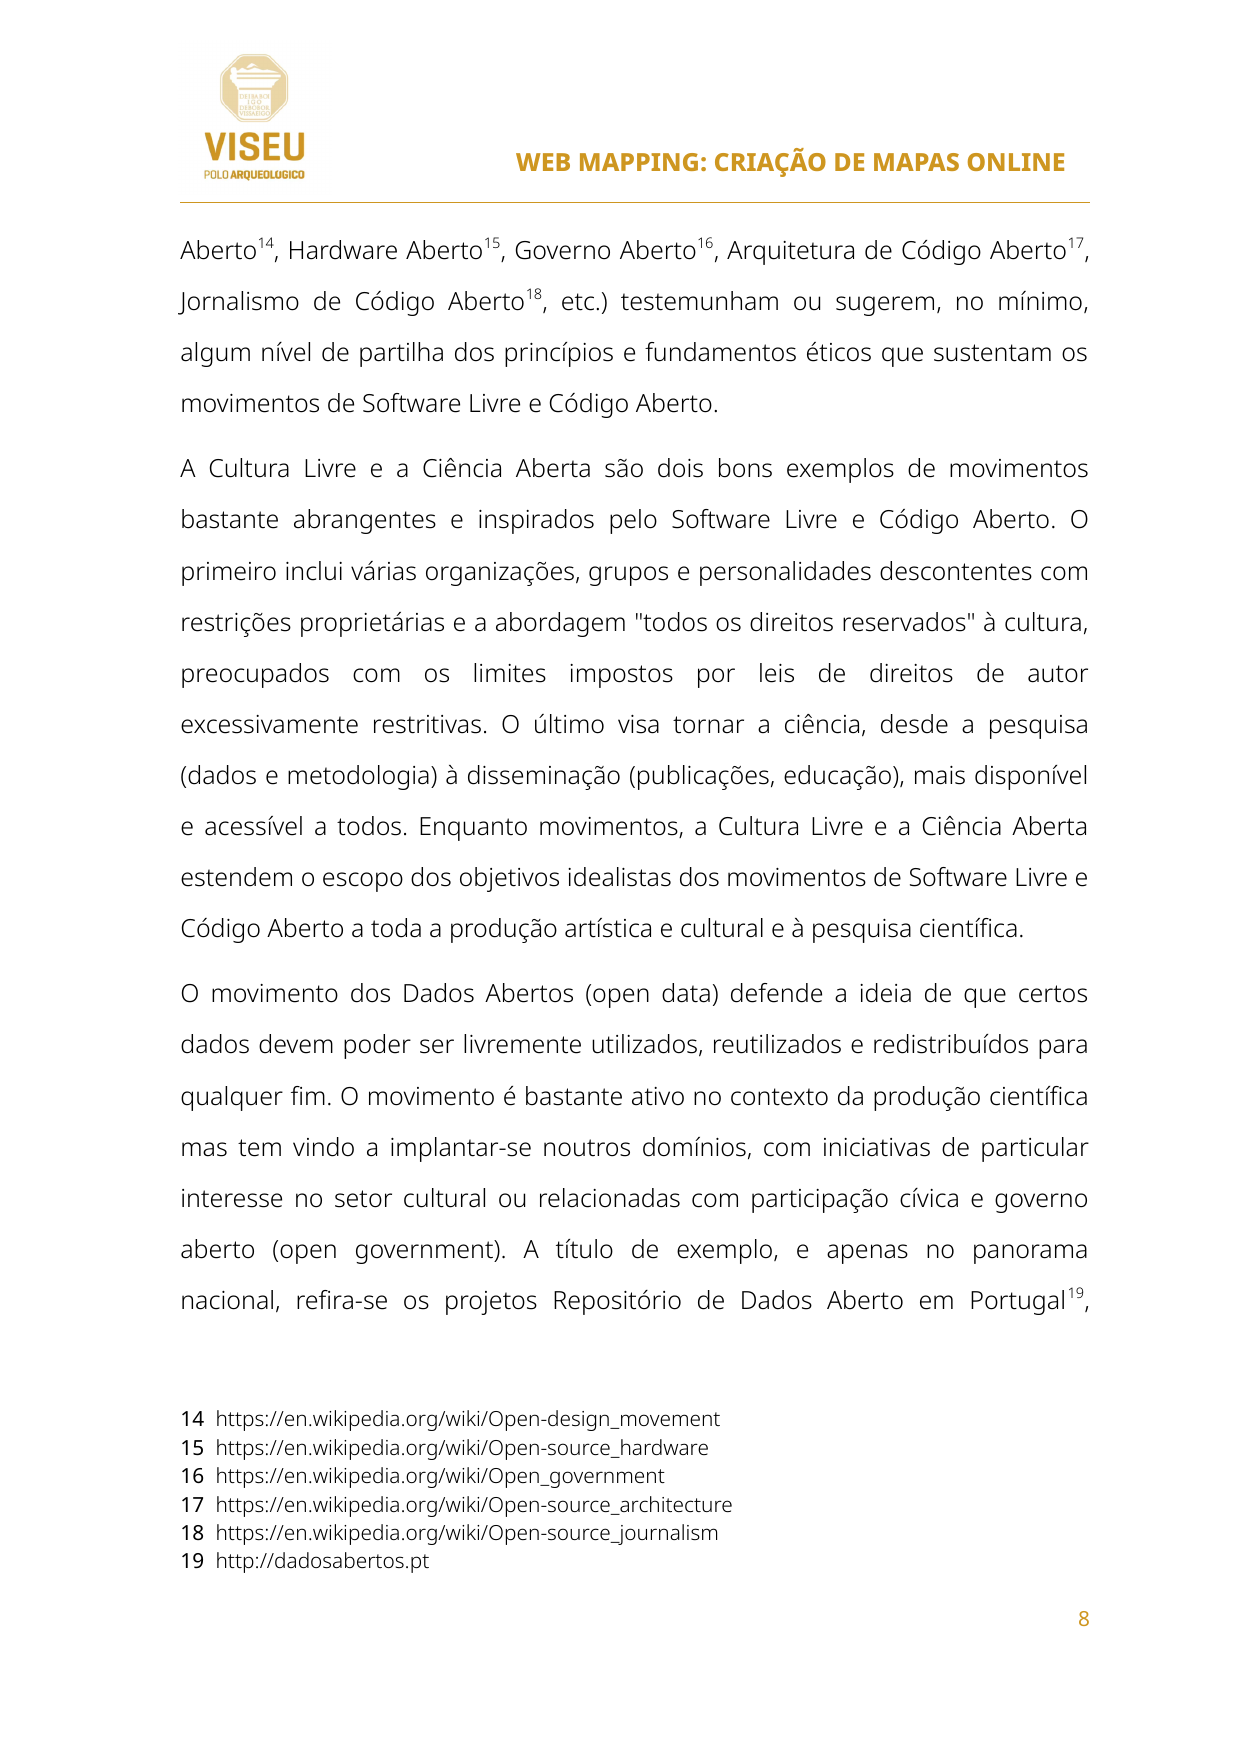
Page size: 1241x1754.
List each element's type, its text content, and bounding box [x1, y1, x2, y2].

text https://en.wikipedia.org/wiki/Open-source_hardware [180, 1433, 1090, 1461]
text http://dadosabertos.pt [180, 1547, 1090, 1575]
text https://en.wikipedia.org/wiki/Open-source_architecture [180, 1490, 1090, 1518]
text https://en.wikipedia.org/wiki/Open-design_movement [180, 1404, 1090, 1433]
text https://en.wikipedia.org/wiki/Open_government [180, 1461, 1090, 1490]
text O atual impacto social dos movimentos do Software Livre e de Código Aberto estende-se muito além dos limites do mundo das licenças e do desenvolvimento de software. A sua valorização da partilha e do bem comum baseados numa colaboração aberta e livre inspirou diversos movimentos e projetos em diferentes domínios. As designações cunhadas para nomear alguns desses projetos, movimentos ou abordagens (Ciência Aberta, Dados Abertos, Acesso Aberto, Conhecimento Aberto, Obras Culturais Livres, Cultura Livre, Conteúdo Livre, Educação Aberta, Recursos Educacionais Abertos, Design Aberto, Hardware Aberto, Governo Aberto, Arquitetura de Código Aberto, Jornalismo de Código Aberto, etc.) testemunham ou sugerem, no mínimo, algum nível de partilha dos princípios e fundamentos éticos que sustentam os movimentos de Software Livre e Código Aberto. [180, 232, 1090, 419]
text A Cultura Livre e a Ciência Aberta são dois bons exemplos de movimentos bastante abrangentes e inspirados pelo Software Livre e Código Aberto. O primeiro inclui várias organizações, grupos e personalidades descontentes com restrições proprietárias e a abordagem "todos os direitos reservados" à cultura, preocupados com os limites impostos por leis de direitos de autor excessivamente restritivas. O último visa tornar a ciência, desde a pesquisa (dados e metodologia) à disseminação (publicações, educação), mais disponível e acessível a todos. Enquanto movimentos, a Cultura Livre e a Ciência Aberta estendem o escopo dos objetivos idealistas dos movimentos de Software Livre e Código Aberto a toda a produção artística e cultural e à pesquisa científica. [180, 451, 1090, 944]
text https://en.wikipedia.org/wiki/Open-source_journalism [180, 1518, 1090, 1547]
text O movimento dos Dados Abertos (open data) defende a ideia de que certos dados devem poder ser livremente utilizados, reutilizados e redistribuídos para qualquer fim. O movimento é bastante ativo no contexto da produção científica mas tem vindo a implantar-se noutros domínios, com iniciativas de particular interesse no setor cultural ou relacionadas com participação cívica e governo aberto (open government). A título de exemplo, e apenas no panorama nacional, refira-se os projetos Repositório de Dados Aberto em Portugal, Demo.cratica (projeto independente que disponibiliza pequisa fácil no texto das sessões plenárias da Assembleia da República e informação biográfica dos deputados), e a Central de Dados (repositório aberto de datasets de diversas fontes, tais como códigos postais e as áreas que lhes correspondem, registo histórico de incêndios de 1980 a 2015, lista dos beneficiários de subvenções mensais vitalícias do Estado ou datas de atos eleitorais e referendos em Portugal desde 1975, para mencionar alguns exemplos). [180, 976, 1090, 1316]
